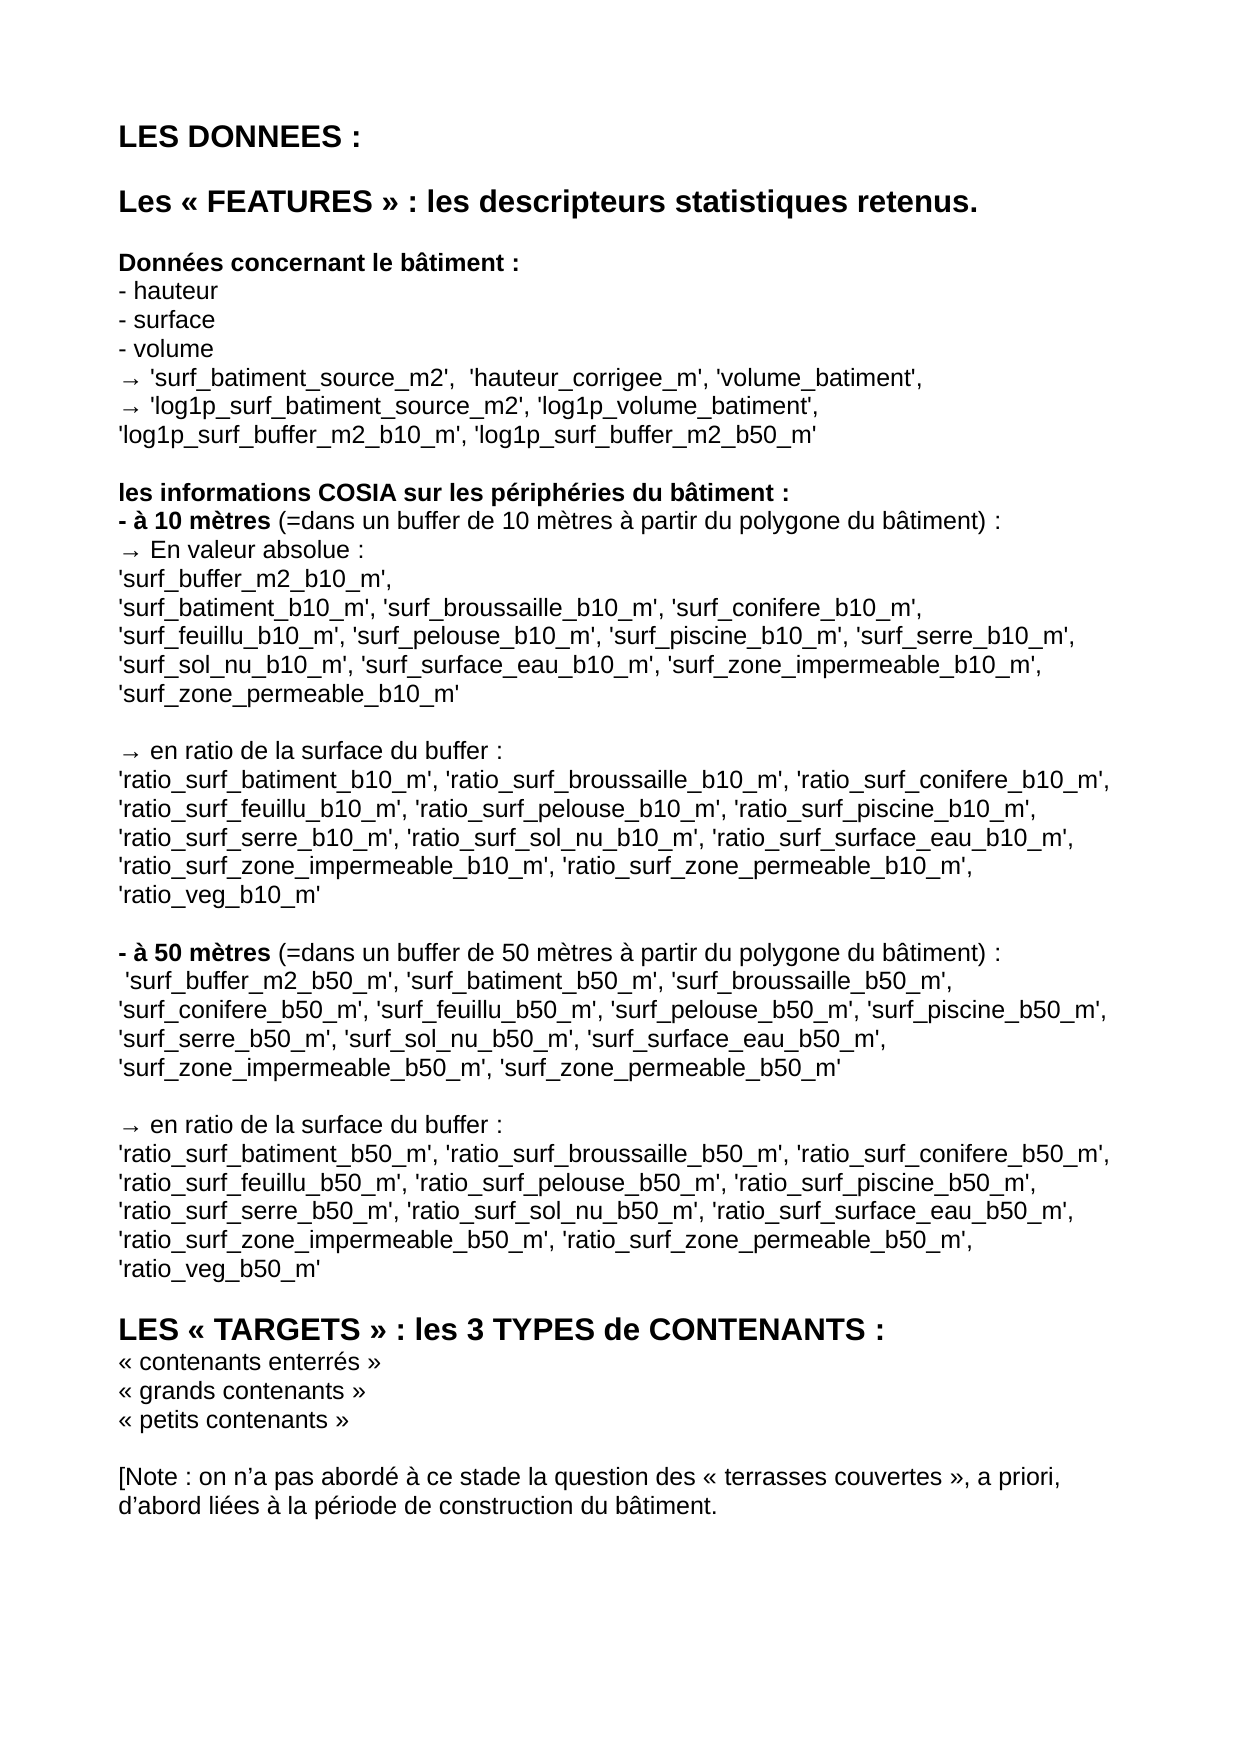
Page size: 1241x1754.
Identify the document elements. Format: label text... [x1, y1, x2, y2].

text → en ratio de la surface du buffer : [118, 736, 1122, 765]
text 'surf_buffer_m2_b50_m', 'surf_batiment_b50_m', 'surf_broussaille_b50_m', 'surf_conifere_b50_m', 'surf_feuillu_b50_m', 'surf_pelouse_b50_m', 'surf_piscine_b50_m', 'surf_serre_b50_m', 'surf_sol_nu_b50_m', 'surf_surface_eau_b50_m', 'surf_zone_impermeable_b50_m', 'surf_zone_permeable_b50_m' [118, 966, 1122, 1081]
text → en ratio de la surface du buffer : [118, 1110, 1122, 1139]
text « petits contenants » [118, 1405, 1122, 1433]
text - à 10 mètres (=dans un buffer de 10 mètres à partir du polygone du bâtiment) : [118, 506, 1122, 535]
text LES DONNEES : [118, 118, 1122, 154]
text 'surf_buffer_m2_b10_m', [118, 564, 1122, 592]
text Données concernant le bâtiment : [118, 247, 1122, 276]
text - volume [118, 334, 1122, 362]
text LES « TARGETS » : les 3 TYPES de CONTENANTS : [118, 1311, 1122, 1347]
text → En valeur absolue : [118, 535, 1122, 564]
text 'ratio_surf_batiment_b50_m', 'ratio_surf_broussaille_b50_m', 'ratio_surf_conifere_b50_m', 'ratio_surf_feuillu_b50_m', 'ratio_surf_pelouse_b50_m', 'ratio_surf_piscine_b50_m', 'ratio_surf_serre_b50_m', 'ratio_surf_sol_nu_b50_m', 'ratio_surf_surface_eau_b50_m', 'ratio_surf_zone_impermeable_b50_m', 'ratio_surf_zone_permeable_b50_m', 'ratio_veg_b50_m' [118, 1139, 1122, 1282]
text 'ratio_surf_batiment_b10_m', 'ratio_surf_broussaille_b10_m', 'ratio_surf_conifere_b10_m', 'ratio_surf_feuillu_b10_m', 'ratio_surf_pelouse_b10_m', 'ratio_surf_piscine_b10_m', 'ratio_surf_serre_b10_m', 'ratio_surf_sol_nu_b10_m', 'ratio_surf_surface_eau_b10_m', 'ratio_surf_zone_impermeable_b10_m', 'ratio_surf_zone_permeable_b10_m', [118, 765, 1122, 880]
text « grands contenants » [118, 1376, 1122, 1405]
text [Note : on n’a pas abordé à ce stade la question des « terrasses couvertes », a priori, d’abord liées à la période de construction du bâtiment. [118, 1462, 1122, 1520]
text 'surf_batiment_b10_m', 'surf_broussaille_b10_m', 'surf_conifere_b10_m', 'surf_feuillu_b10_m', 'surf_pelouse_b10_m', 'surf_piscine_b10_m', 'surf_serre_b10_m', 'surf_sol_nu_b10_m', 'surf_surface_eau_b10_m', 'surf_zone_impermeable_b10_m', 'surf_zone_permeable_b10_m' [118, 592, 1122, 707]
text - hauteur [118, 276, 1122, 305]
text → 'surf_batiment_source_m2', 'hauteur_corrigee_m', 'volume_batiment', [118, 362, 1122, 391]
text les informations COSIA sur les périphéries du bâtiment : [118, 477, 1122, 506]
text - surface [118, 305, 1122, 334]
text → 'log1p_surf_batiment_source_m2', 'log1p_volume_batiment', 'log1p_surf_buffer_m2_b10_m', 'log1p_surf_buffer_m2_b50_m' [118, 391, 1122, 449]
text « contenants enterrés » [118, 1347, 1122, 1376]
text 'ratio_veg_b10_m' [118, 880, 1122, 909]
text Les « FEATURES » : les descripteurs statistiques retenus. [118, 183, 1122, 219]
text - à 50 mètres (=dans un buffer de 50 mètres à partir du polygone du bâtiment) : [118, 937, 1122, 966]
